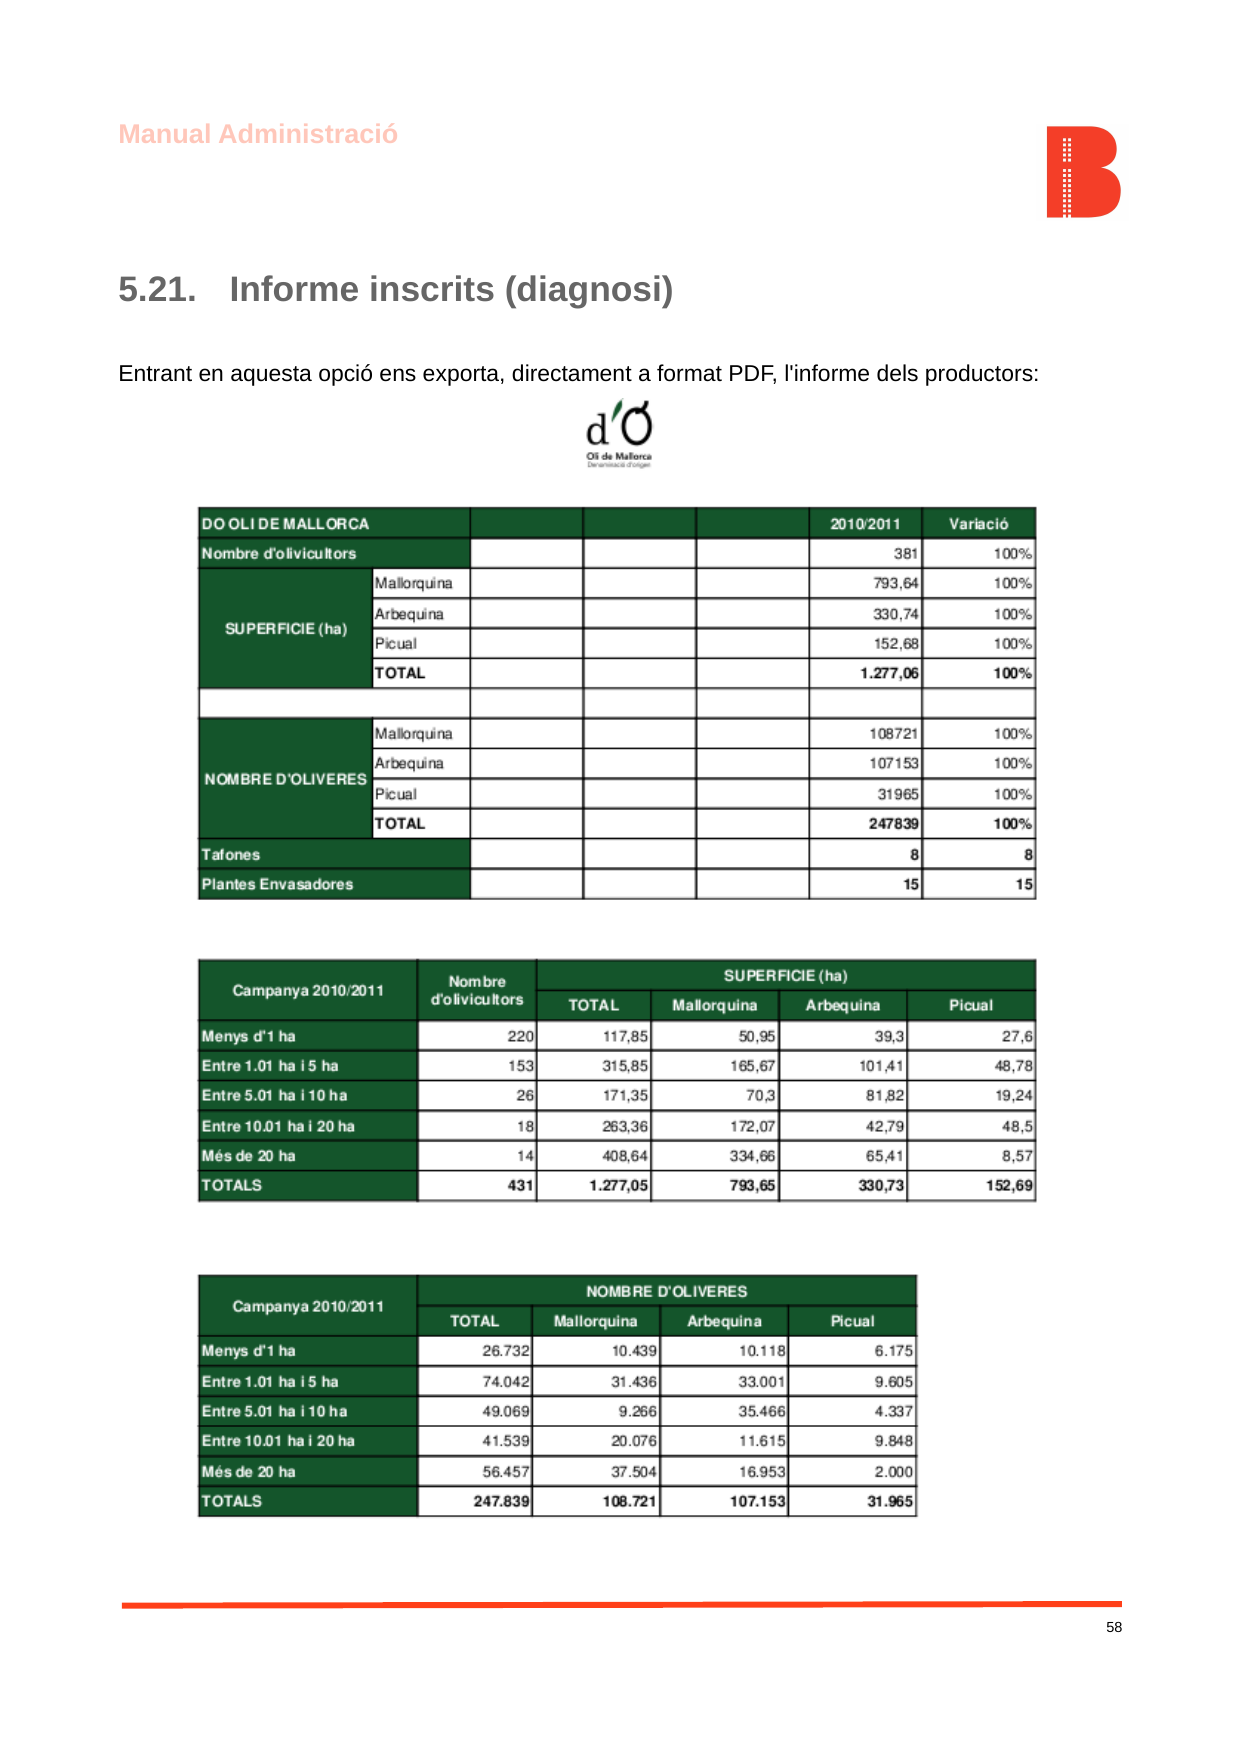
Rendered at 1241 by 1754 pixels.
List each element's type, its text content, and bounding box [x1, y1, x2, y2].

picture [1036, 124, 1130, 221]
subtitle Informe inscrits (diagnosi) [118, 268, 1122, 308]
text Entrant en aquesta opció ens exporta, directament a format PDF, l'informe dels productors: [118, 360, 1122, 386]
picture [187, 398, 1053, 1551]
